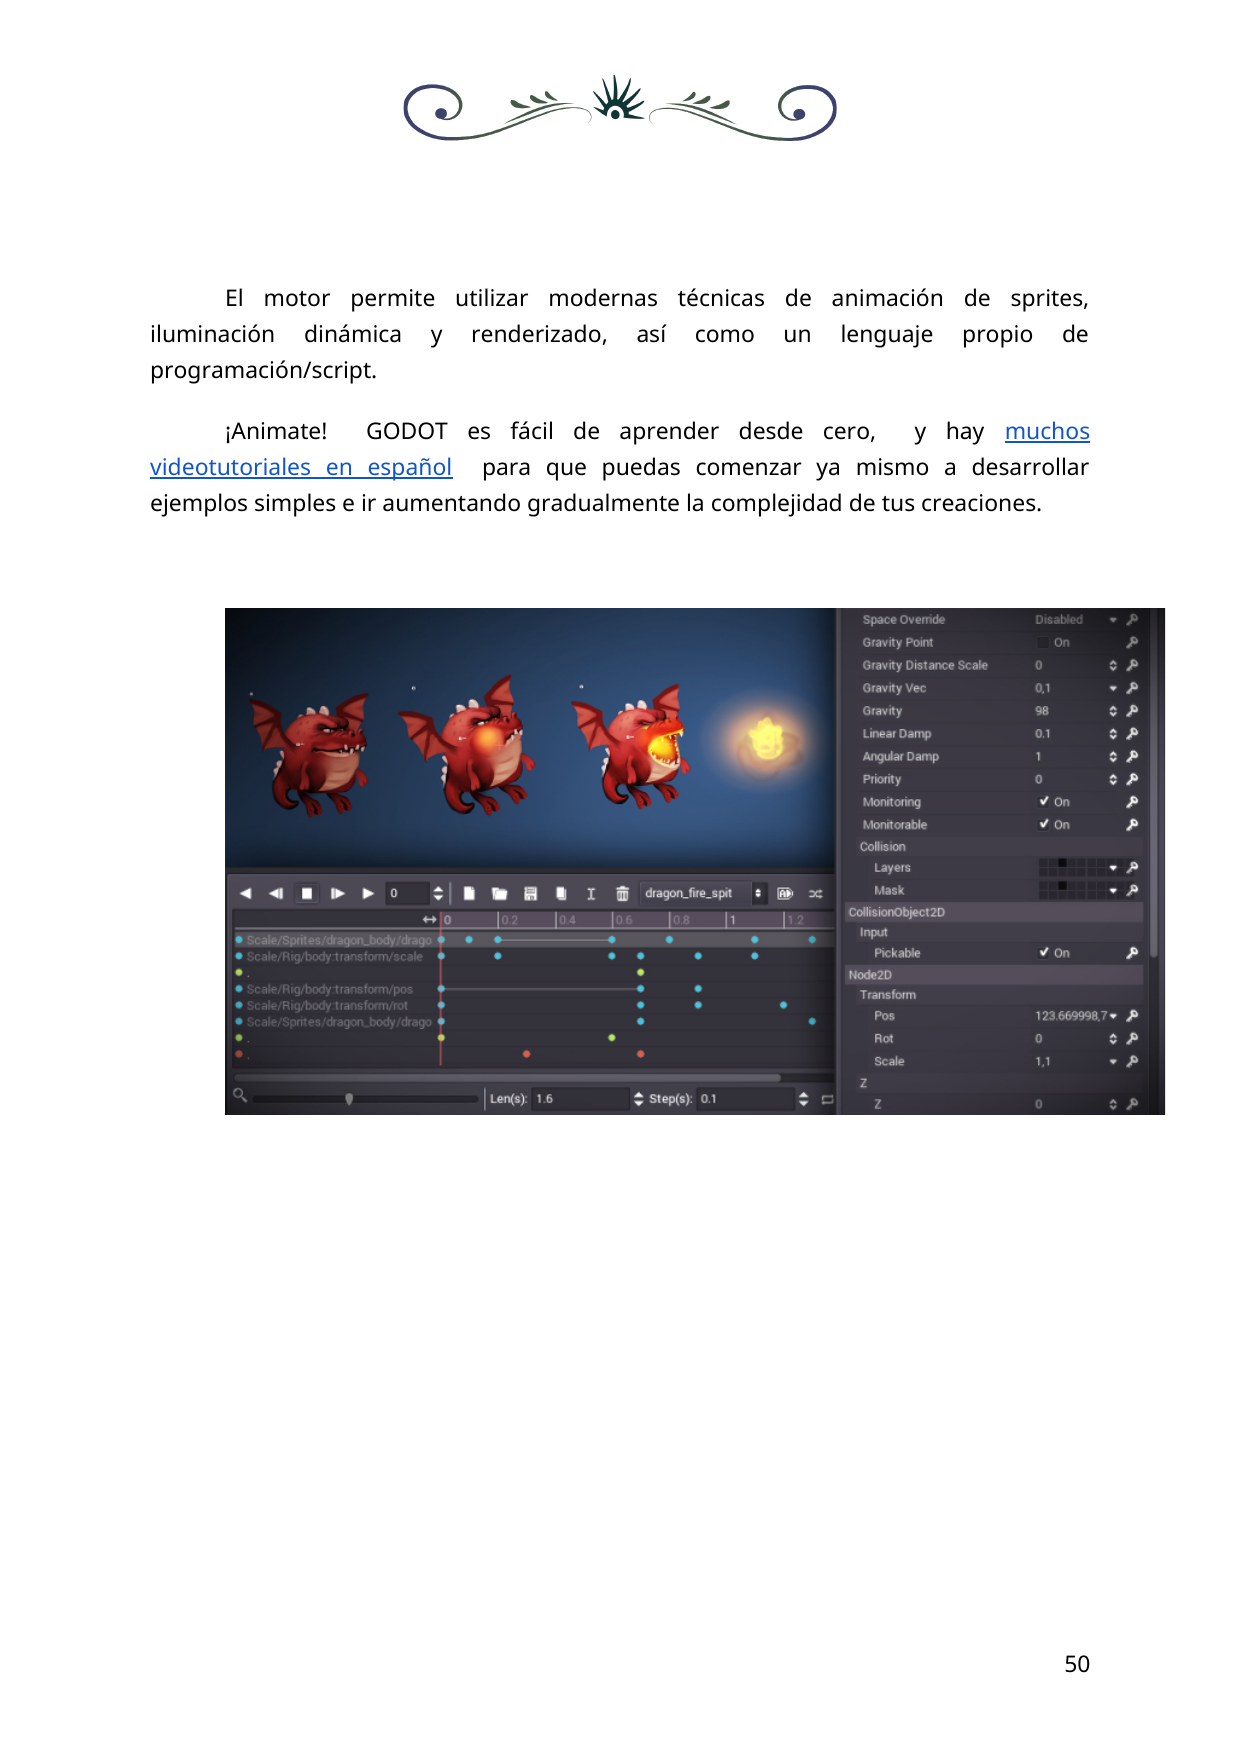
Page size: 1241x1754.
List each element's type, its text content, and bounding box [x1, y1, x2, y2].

picture [225, 608, 1166, 1115]
picture [403, 75, 837, 141]
text ¡Animate! GODOT es fácil de aprender desde cero, y hay muchos videotutoriales en español para que puedas comenzar ya mismo a desarrollar ejemplos simples e ir aumentando gradualmente la complejidad de tus creaciones. [150, 415, 1090, 518]
text El motor permite utilizar modernas técnicas de animación de sprites, iluminación dinámica y renderizado, así como un lenguaje propio de programación/script. [150, 282, 1090, 385]
